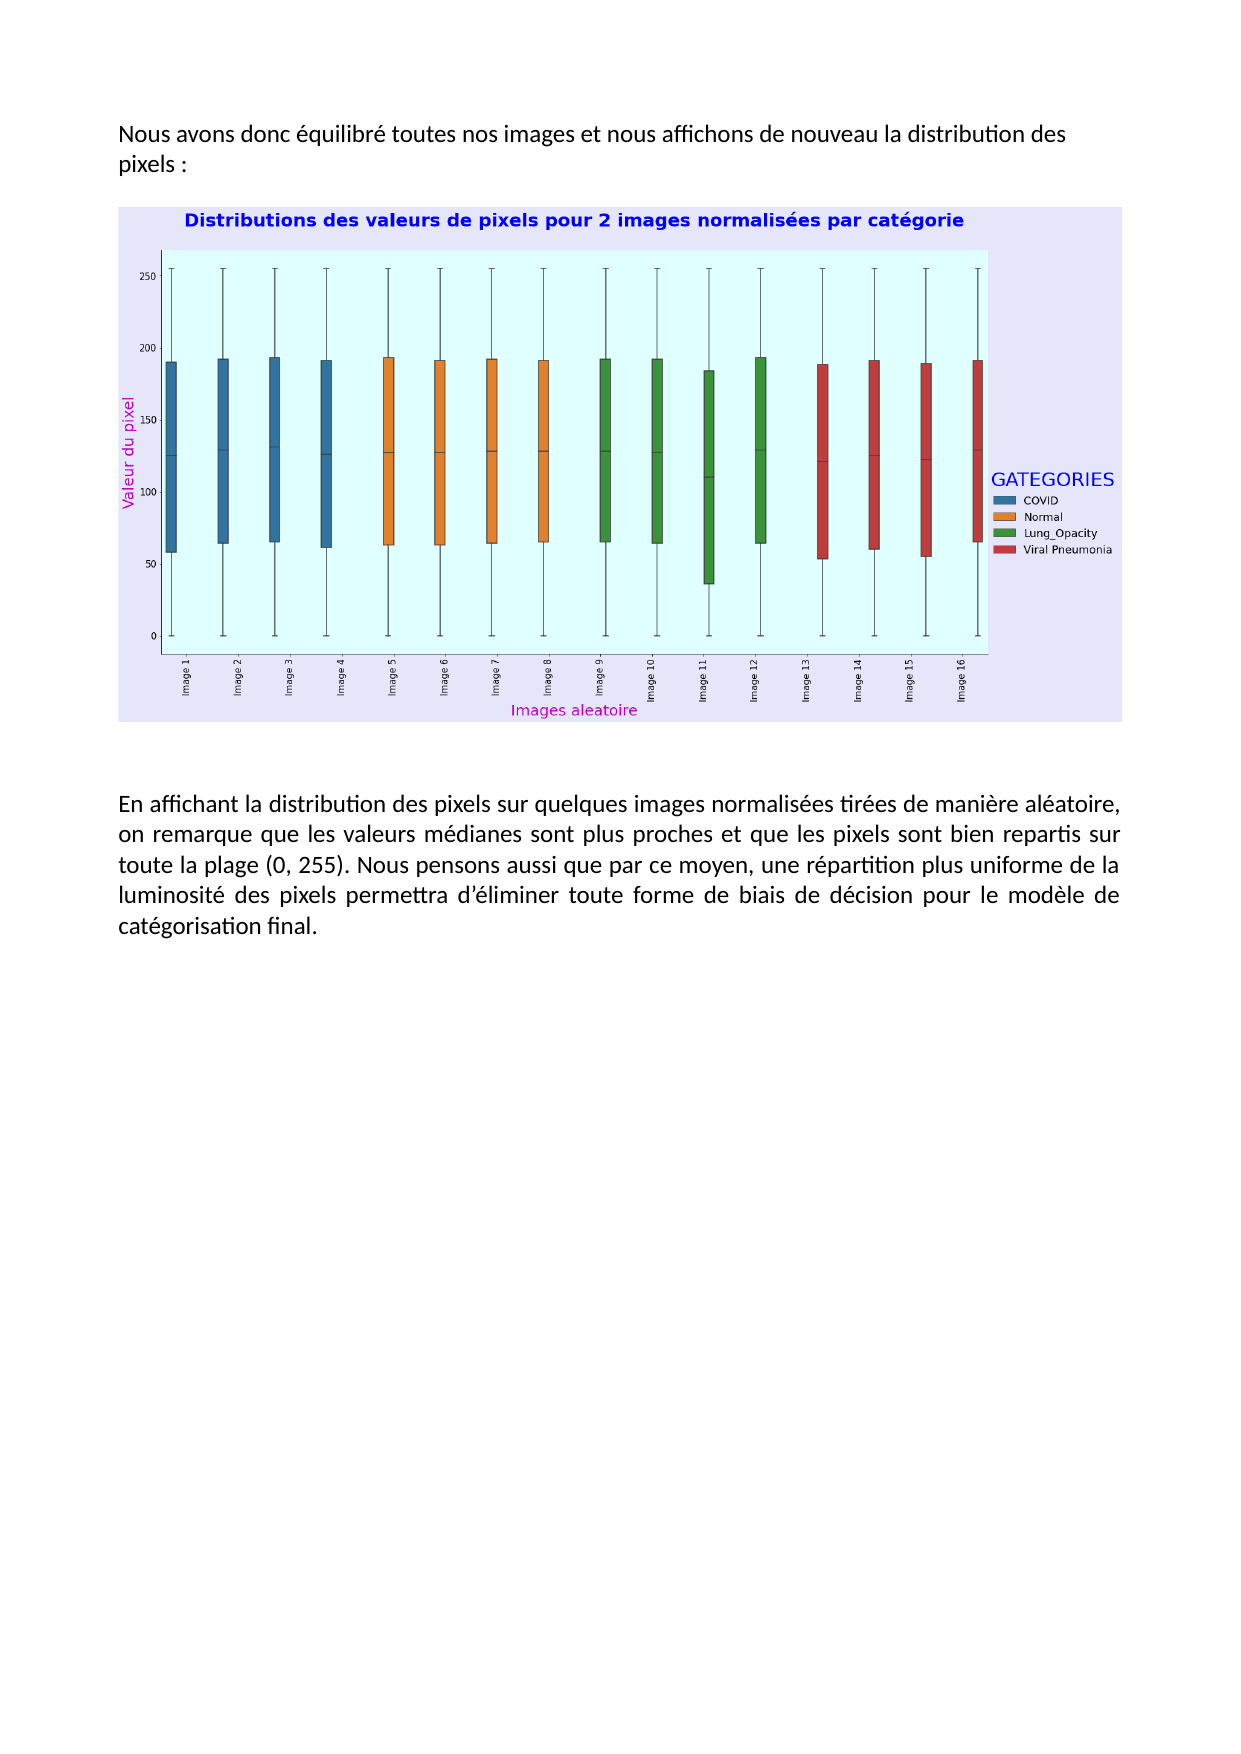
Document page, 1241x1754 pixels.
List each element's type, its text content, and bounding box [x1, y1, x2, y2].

text En affichant la distribution des pixels sur quelques images normalisées tirées de manière aléatoire, on remarque que les valeurs médianes sont plus proches et que les pixels sont bien repartis sur toute la plage (0, 255). Nous pensons aussi que par ce moyen, une répartition plus uniforme de la luminosité des pixels permettra d’éliminer toute forme de biais de décision pour le modèle de catégorisation final. [118, 788, 1122, 941]
text Nous avons donc équilibré toutes nos images et nous affichons de nouveau la distribution des pixels : [118, 118, 1122, 179]
picture [118, 207, 1123, 722]
